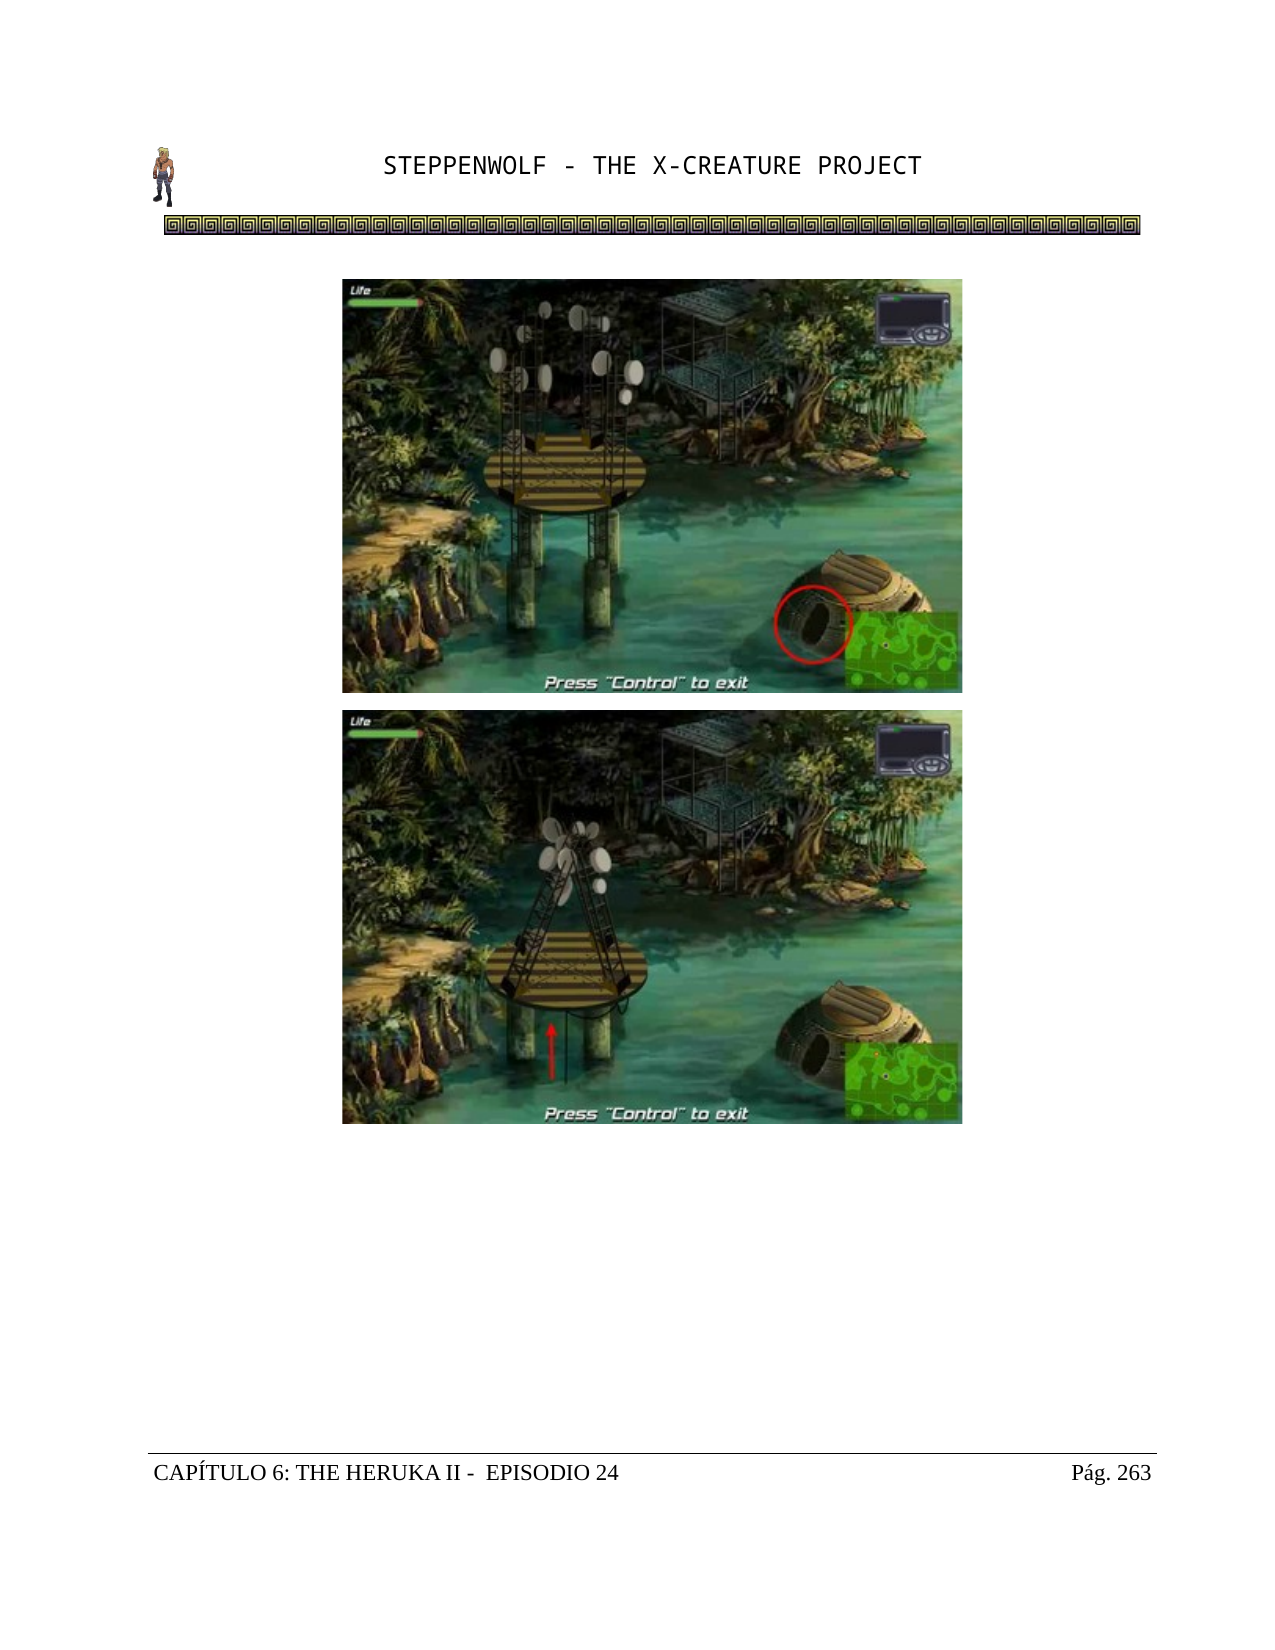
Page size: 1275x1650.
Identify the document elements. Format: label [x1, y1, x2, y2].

picture [342, 279, 963, 693]
picture [164, 215, 1141, 235]
picture [147, 147, 181, 207]
picture [342, 710, 963, 1124]
